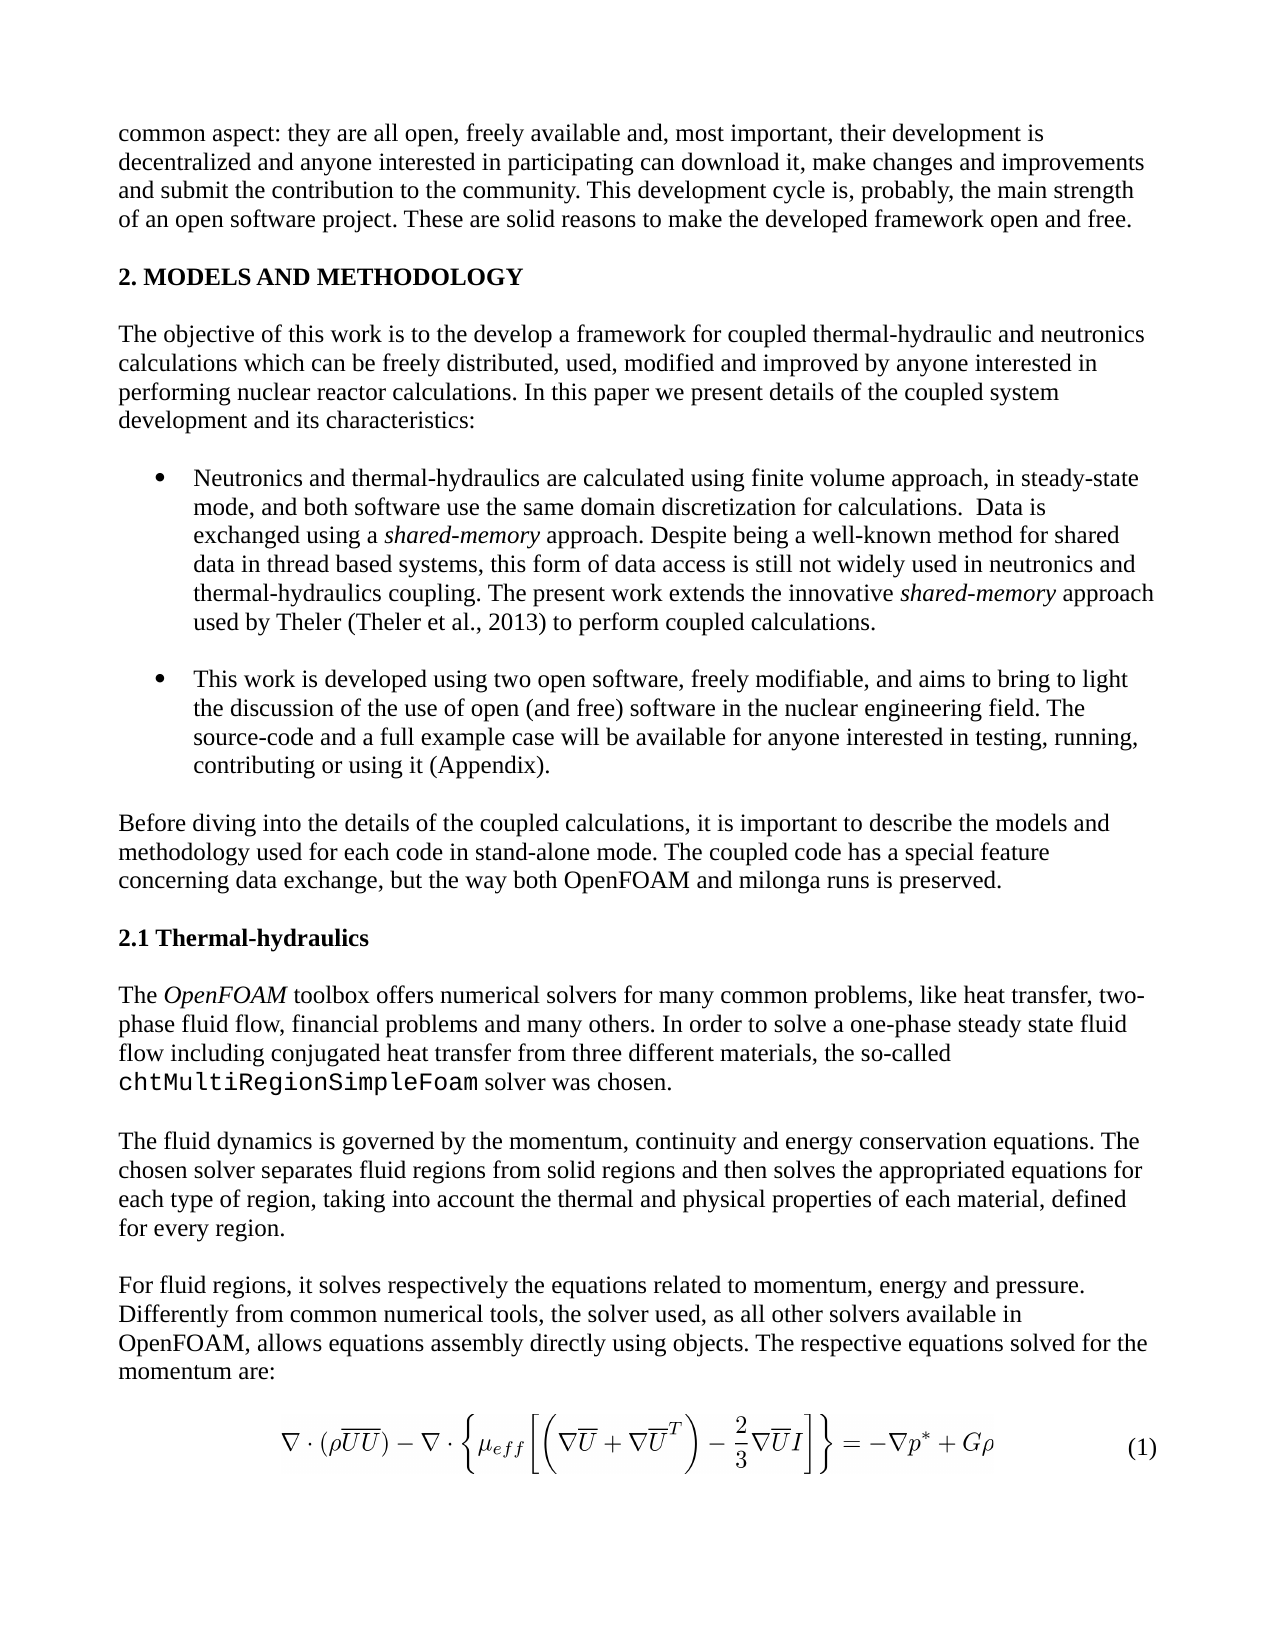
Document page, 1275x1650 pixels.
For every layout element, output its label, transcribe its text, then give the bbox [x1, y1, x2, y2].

text common aspect: they are all open, freely available and, most important, their development is decentralized and anyone interested in participating can download it, make changes and improvements and submit the contribution to the community. This development cycle is, probably, the main strength of an open software project. These are solid reasons to make the developed framework open and free. [118, 118, 1157, 233]
text 2. MODELS AND METHODOLOGY [118, 262, 1157, 291]
list This work is developed using two open software, freely modifiable, and aims to bring to light the discussion of the use of open (and free) software in the nuclear engineering field. The source-code and a full example case will be available for anyone interested in testing, running, contributing or using it (Appendix). [156, 664, 1157, 779]
text The objective of this work is to the develop a framework for coupled thermal-hydraulic and neutronics calculations which can be freely distributed, used, modified and improved by anyone interested in performing nuclear reactor calculations. In this paper we present details of the coupled system development and its characteristics: [118, 319, 1157, 434]
text 2.1 Thermal-hydraulics [118, 923, 1157, 952]
text The OpenFOAM toolbox offers numerical solvers for many common problems, like heat transfer, two-phase fluid flow, financial problems and many others. In order to solve a one-phase steady state fluid flow including conjugated heat transfer from three different materials, the so-called chtMultiRegionSimpleFoam solver was chosen. [118, 981, 1157, 1098]
text Before diving into the details of the coupled calculations, it is important to describe the models and methodology used for each code in stand-alone mode. The coupled code has a special feature concerning data exchange, but the way both OpenFOAM and milonga runs is preserved. [118, 808, 1157, 894]
text (1) [118, 1414, 1157, 1479]
picture [281, 1414, 994, 1474]
text The fluid dynamics is governed by the momentum, continuity and energy conservation equations. The chosen solver separates fluid regions from solid regions and then solves the appropriated equations for each type of region, taking into account the thermal and physical properties of each material, defined for every region. [118, 1126, 1157, 1241]
list Neutronics and thermal-hydraulics are calculated using finite volume approach, in steady-state mode, and both software use the same domain discretization for calculations. Data is exchanged using a shared-memory approach. Despite being a well-known method for shared data in thread based systems, this form of data access is still not widely used in neutronics and thermal-hydraulics coupling. The present work extends the innovative shared-memory approach used by Theler (Theler et al., 2013) to perform coupled calculations. [156, 463, 1157, 636]
text For fluid regions, it solves respectively the equations related to momentum, energy and pressure. Differently from common numerical tools, the solver used, as all other solvers available in OpenFOAM, allows equations assembly directly using objects. The respective equations solved for the momentum are: [118, 1270, 1157, 1385]
